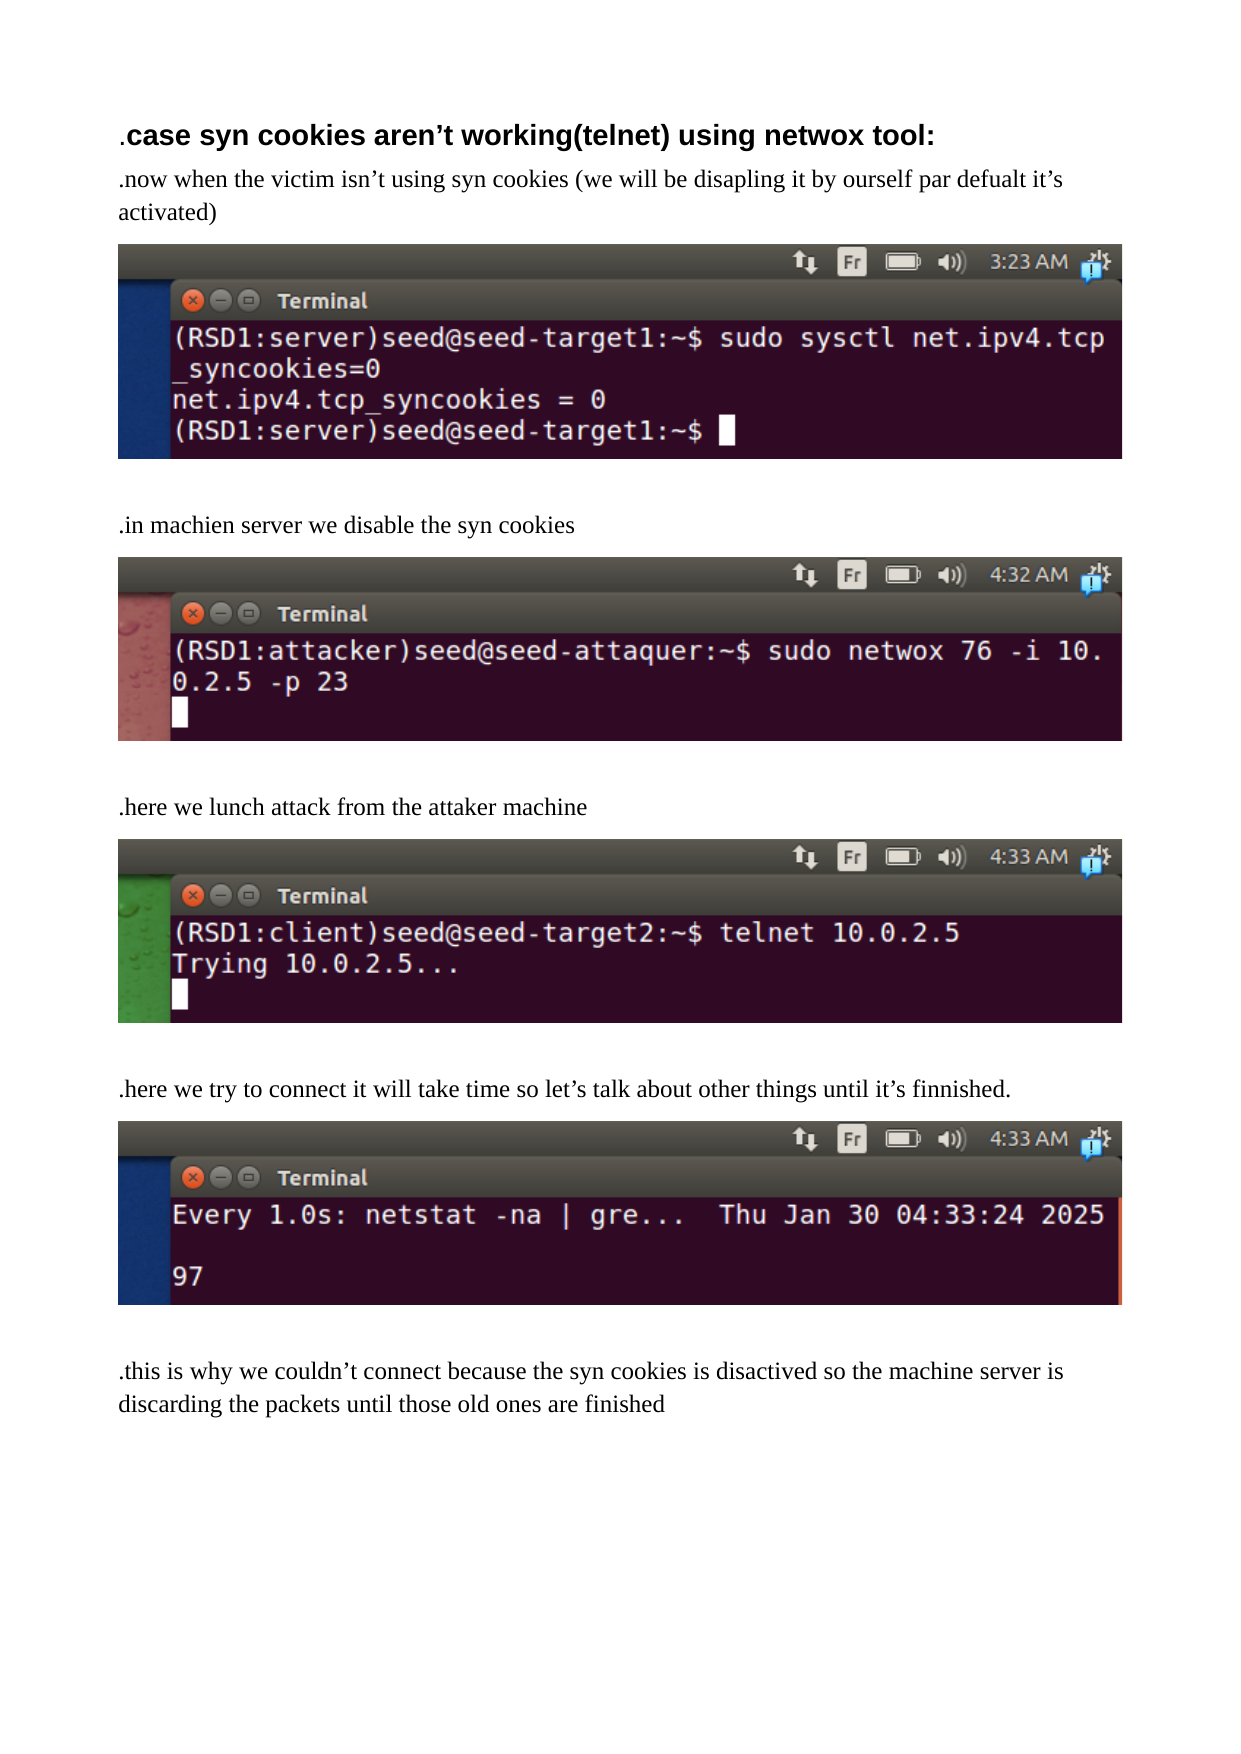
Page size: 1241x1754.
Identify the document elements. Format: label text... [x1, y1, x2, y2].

picture [118, 1121, 1123, 1305]
subtitle .case syn cookies aren’t working(telnet) using netwox tool: [118, 118, 1122, 152]
text .here we try to connect it will take time so let’s talk about other things until it’s finnished. [118, 1074, 1122, 1103]
picture [118, 557, 1123, 741]
text .here we lunch attack from the attaker machine [118, 792, 1122, 821]
text .in machien server we disable the syn cookies [118, 510, 1122, 539]
picture [118, 244, 1123, 459]
picture [118, 839, 1123, 1023]
text .now when the victim isn’t using syn cookies (we will be disapling it by ourself par defualt it’s activated) [118, 164, 1122, 226]
text .this is why we couldn’t connect because the syn cookies is disactived so the machine server is discarding the packets until those old ones are finished [118, 1356, 1122, 1418]
